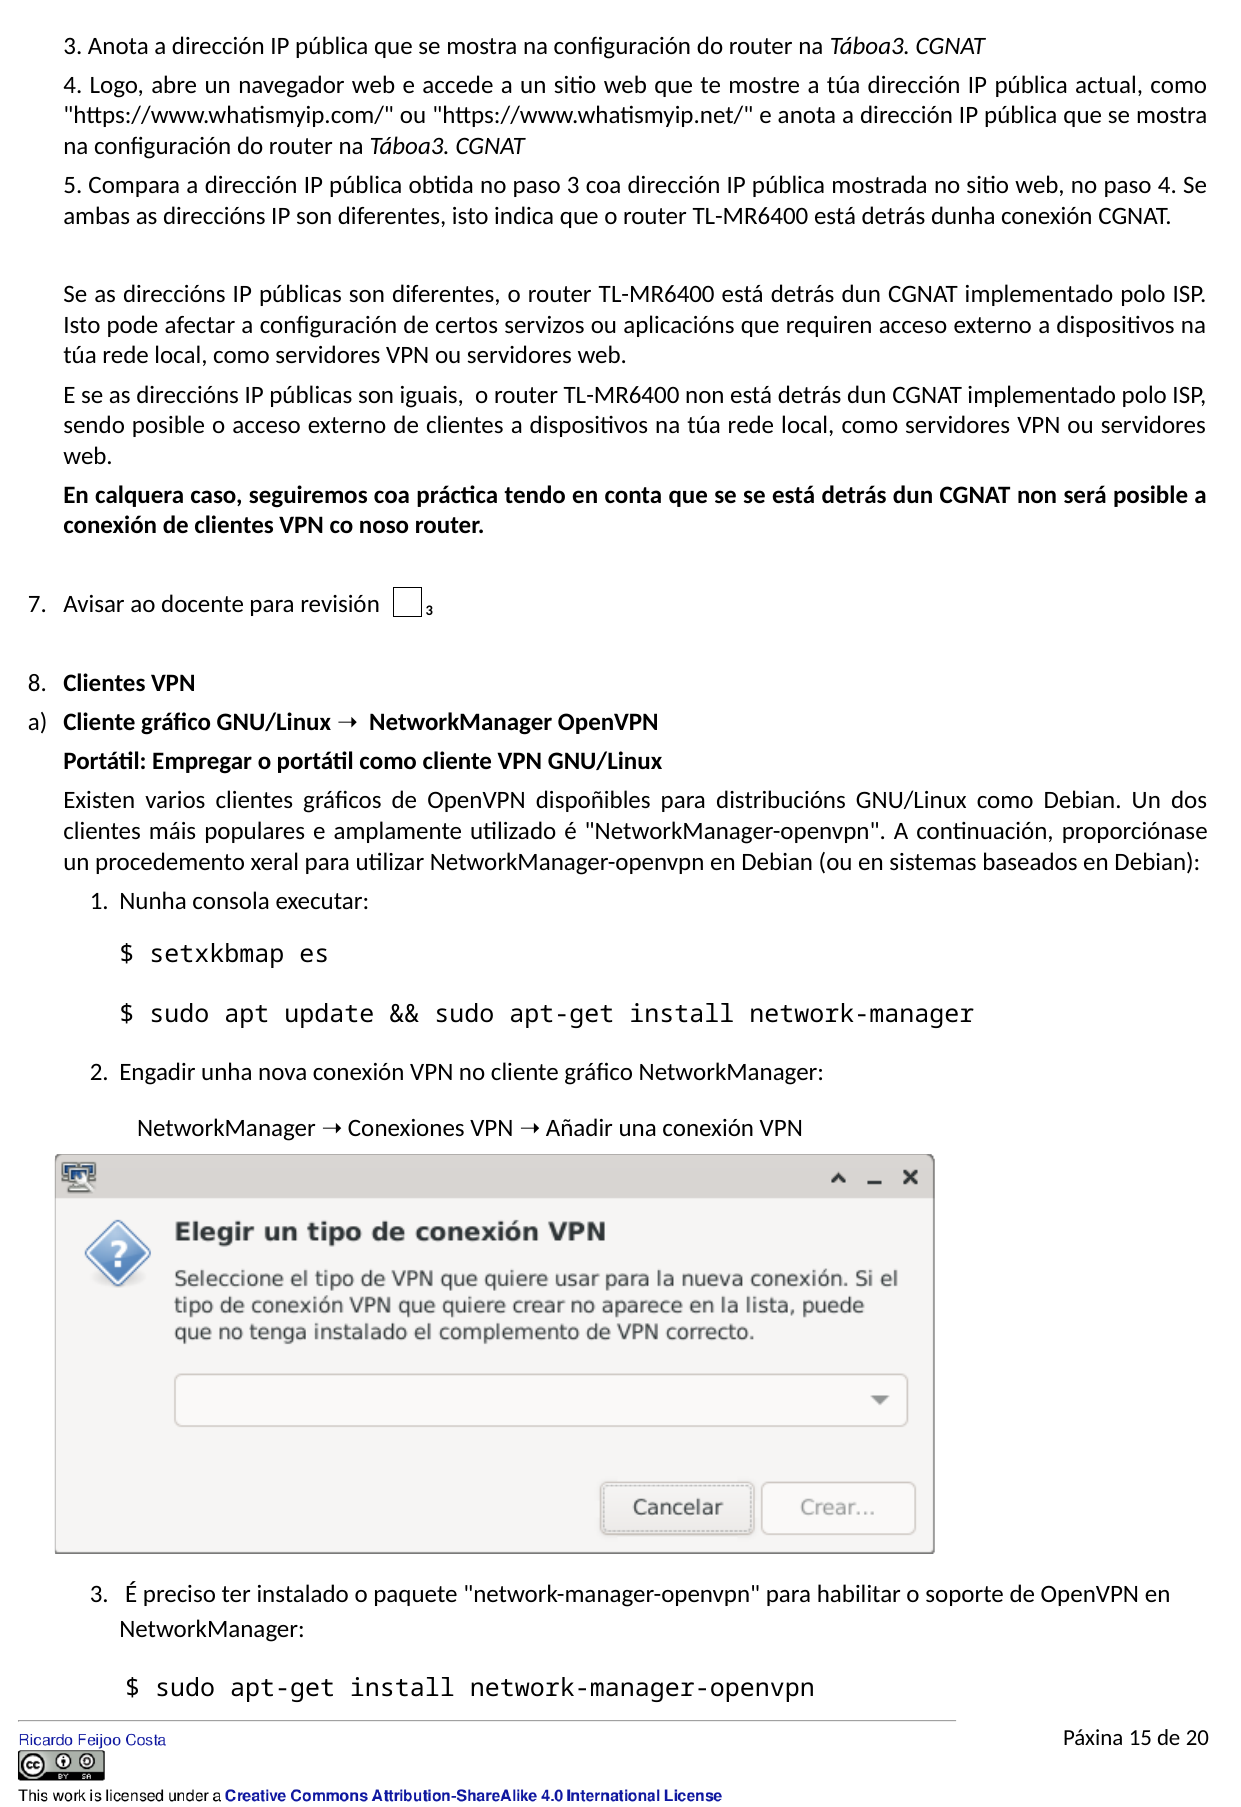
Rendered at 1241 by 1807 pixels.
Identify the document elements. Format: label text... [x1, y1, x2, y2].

list 5. Compara a dirección IP pública obtida no paso 3 coa dirección IP pública mostrada no sitio web, no paso 4. Se ambas as direccións IP son diferentes, isto indica que o router TL-MR6400 está detrás dunha conexión CGNAT. [28, 169, 1209, 231]
list $ setxkbmap es [89, 936, 1209, 970]
list Engadir unha nova conexión VPN no cliente gráfico NetworkManager: [89, 1056, 1209, 1087]
picture [8, 1715, 957, 1806]
list $ sudo apt update && sudo apt-get install network-manager [89, 996, 1209, 1030]
list NetworkManager ➝ Conexiones VPN ➝ Añadir una conexión VPN [72, 1112, 1209, 1142]
list $ sudo apt-get install network-manager-openvpn [89, 1669, 1209, 1703]
picture [54, 1154, 935, 1554]
list 4. Logo, abre un navegador web e accede a un sitio web que te mostre a túa dirección IP pública actual, como "https://www.whatismyip.com/" ou "https://www.whatismyip.net/" e anota a dirección IP pública que se mostra na configuración do router na Táboa3. CGNAT [28, 69, 1209, 161]
list 3. Anota a dirección IP pública que se mostra na configuración do router na Táboa3. CGNAT [28, 30, 1209, 60]
list E se as direccións IP públicas son iguais, o router TL-MR6400 non está detrás dun CGNAT implementado polo ISP, sendo posible o acceso externo de clientes a dispositivos na túa rede local, como servidores VPN ou servidores web. [28, 379, 1209, 470]
list Se as direccións IP públicas son diferentes, o router TL-MR6400 está detrás dun CGNAT implementado polo ISP. Isto pode afectar a configuración de certos servizos ou aplicacións que requiren acceso externo a dispositivos na túa rede local, como servidores VPN ou servidores web. [28, 278, 1209, 370]
list Cliente gráfico GNU/Linux ➝ NetworkManager OpenVPN [28, 706, 1209, 737]
list En calquera caso, seguiremos coa práctica tendo en conta que se se está detrás dun CGNAT non será posible a conexión de clientes VPN co noso router. [28, 479, 1209, 540]
list Nunha consola executar: [89, 885, 1209, 915]
list É preciso ter instalado o paquete "network-manager-openvpn" para habilitar o soporte de OpenVPN en NetworkManager: [89, 1578, 1209, 1644]
list Portátil: Empregar o portátil como cliente VPN GNU/Linux [28, 745, 1209, 776]
list Clientes VPN [28, 667, 1209, 697]
list Existen varios clientes gráficos de OpenVPN dispoñibles para distribucións GNU/Linux como Debian. Un dos clientes máis populares e amplamente utilizado é "NetworkManager-openvpn". A continuación, proporciónase un procedemento xeral para utilizar NetworkManager-openvpn en Debian (ou en sistemas baseados en Debian): [28, 784, 1209, 876]
list Avisar ao docente para revisión 3 [28, 588, 1209, 619]
